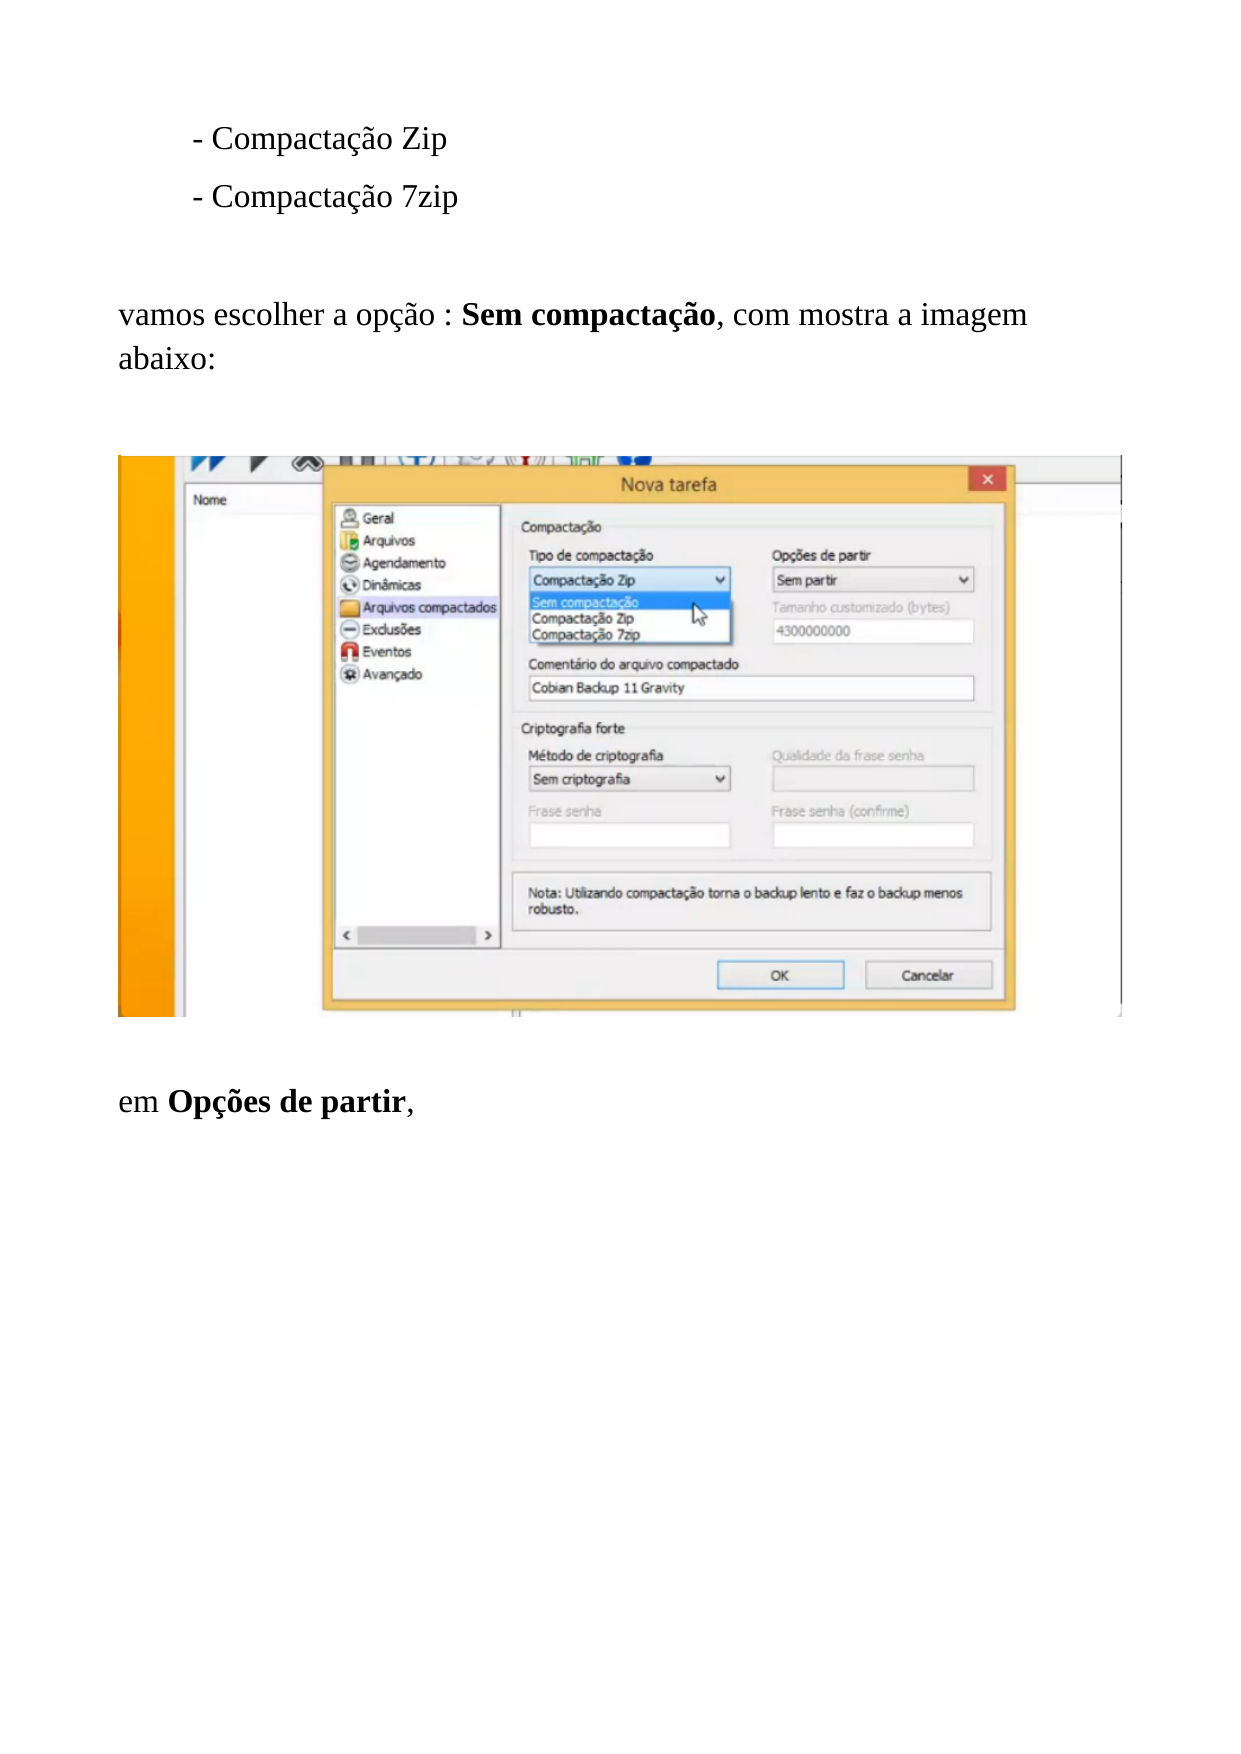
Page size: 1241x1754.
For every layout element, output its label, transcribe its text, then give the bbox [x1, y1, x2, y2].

text - Compactação 7zip [118, 177, 1122, 215]
text - Compactação Zip [118, 118, 1122, 156]
picture [118, 455, 1123, 1017]
text em Opções de partir, [118, 1081, 1122, 1120]
text vamos escolher a opção : Sem compactação, com mostra a imagem abaixo: [118, 294, 1122, 376]
